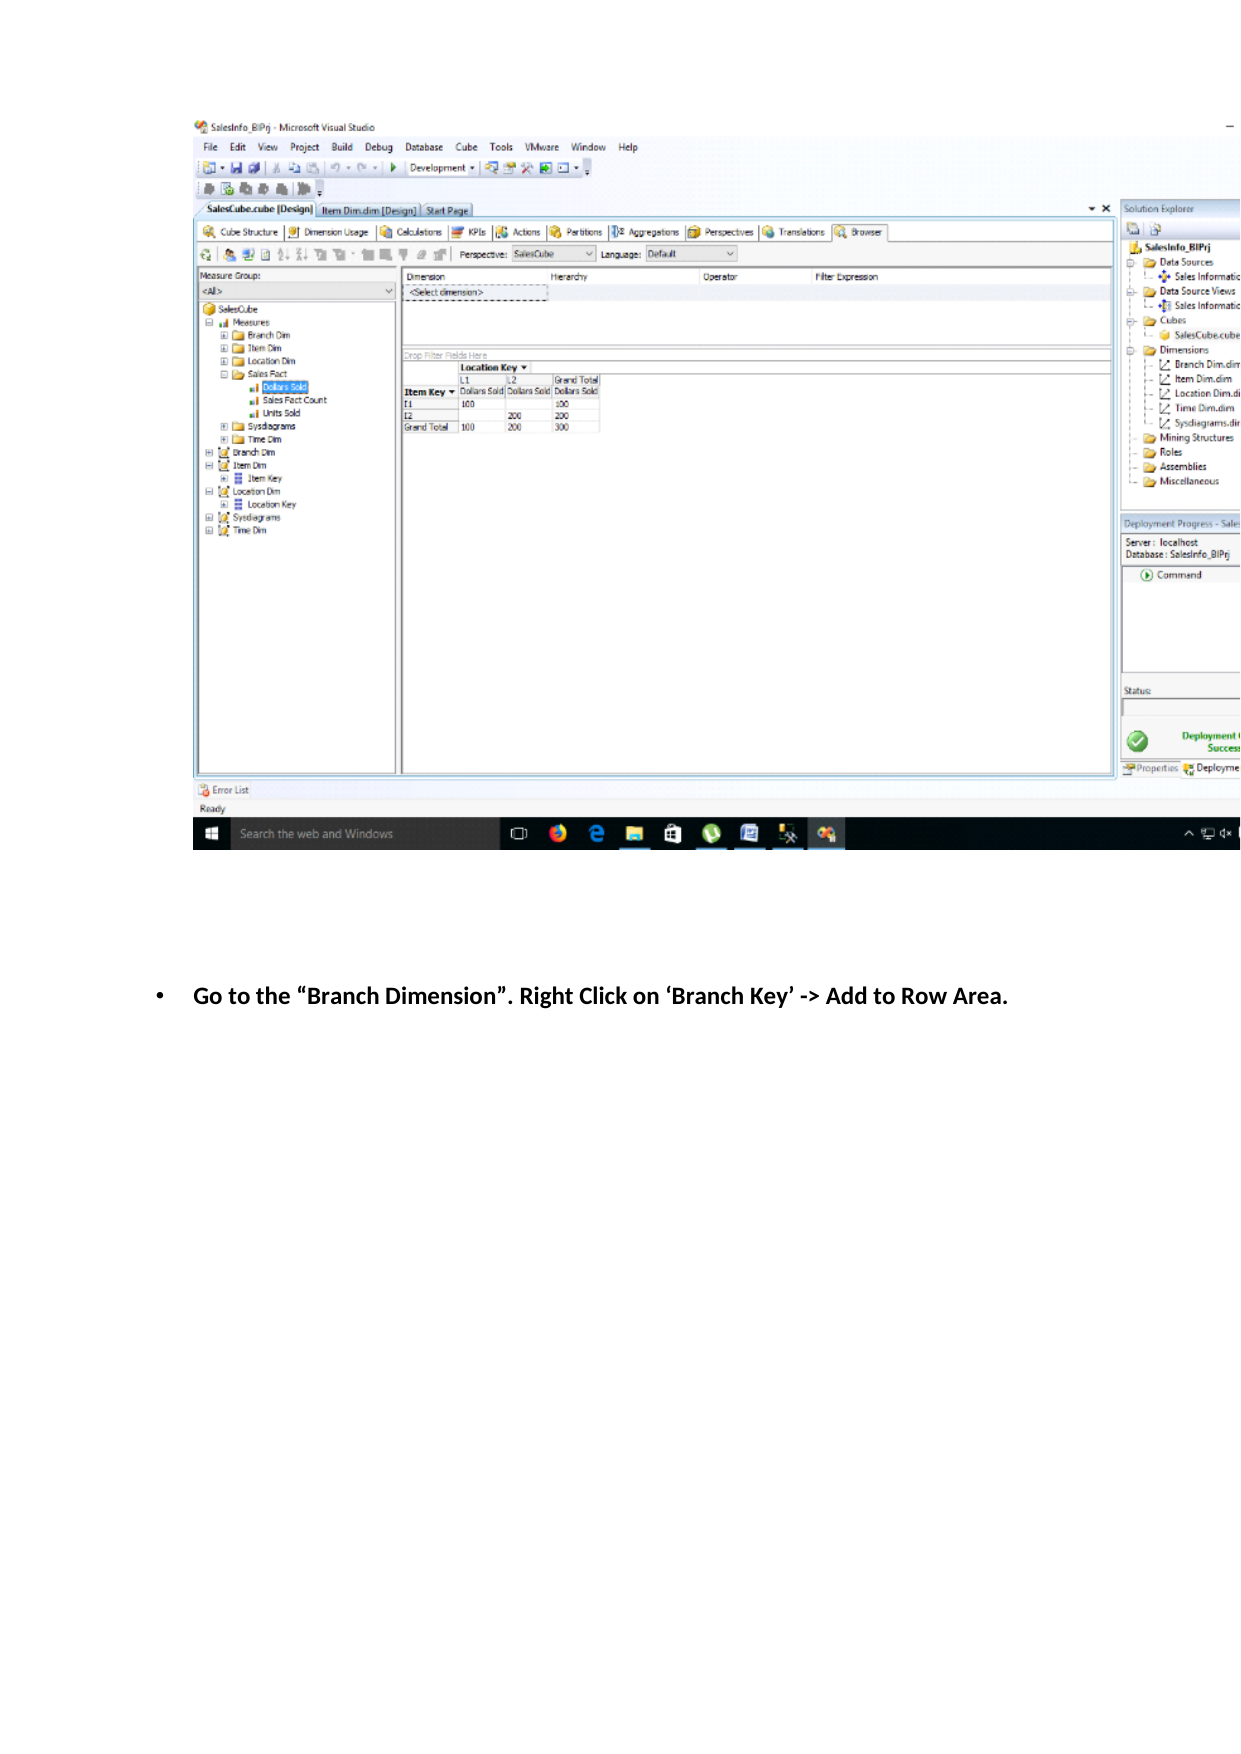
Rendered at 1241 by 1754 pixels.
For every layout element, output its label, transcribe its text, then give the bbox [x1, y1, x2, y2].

list Go to the “Branch Dimension”. Right Click on ‘Branch Key’ -> Add to Row Area. [156, 981, 1122, 1011]
